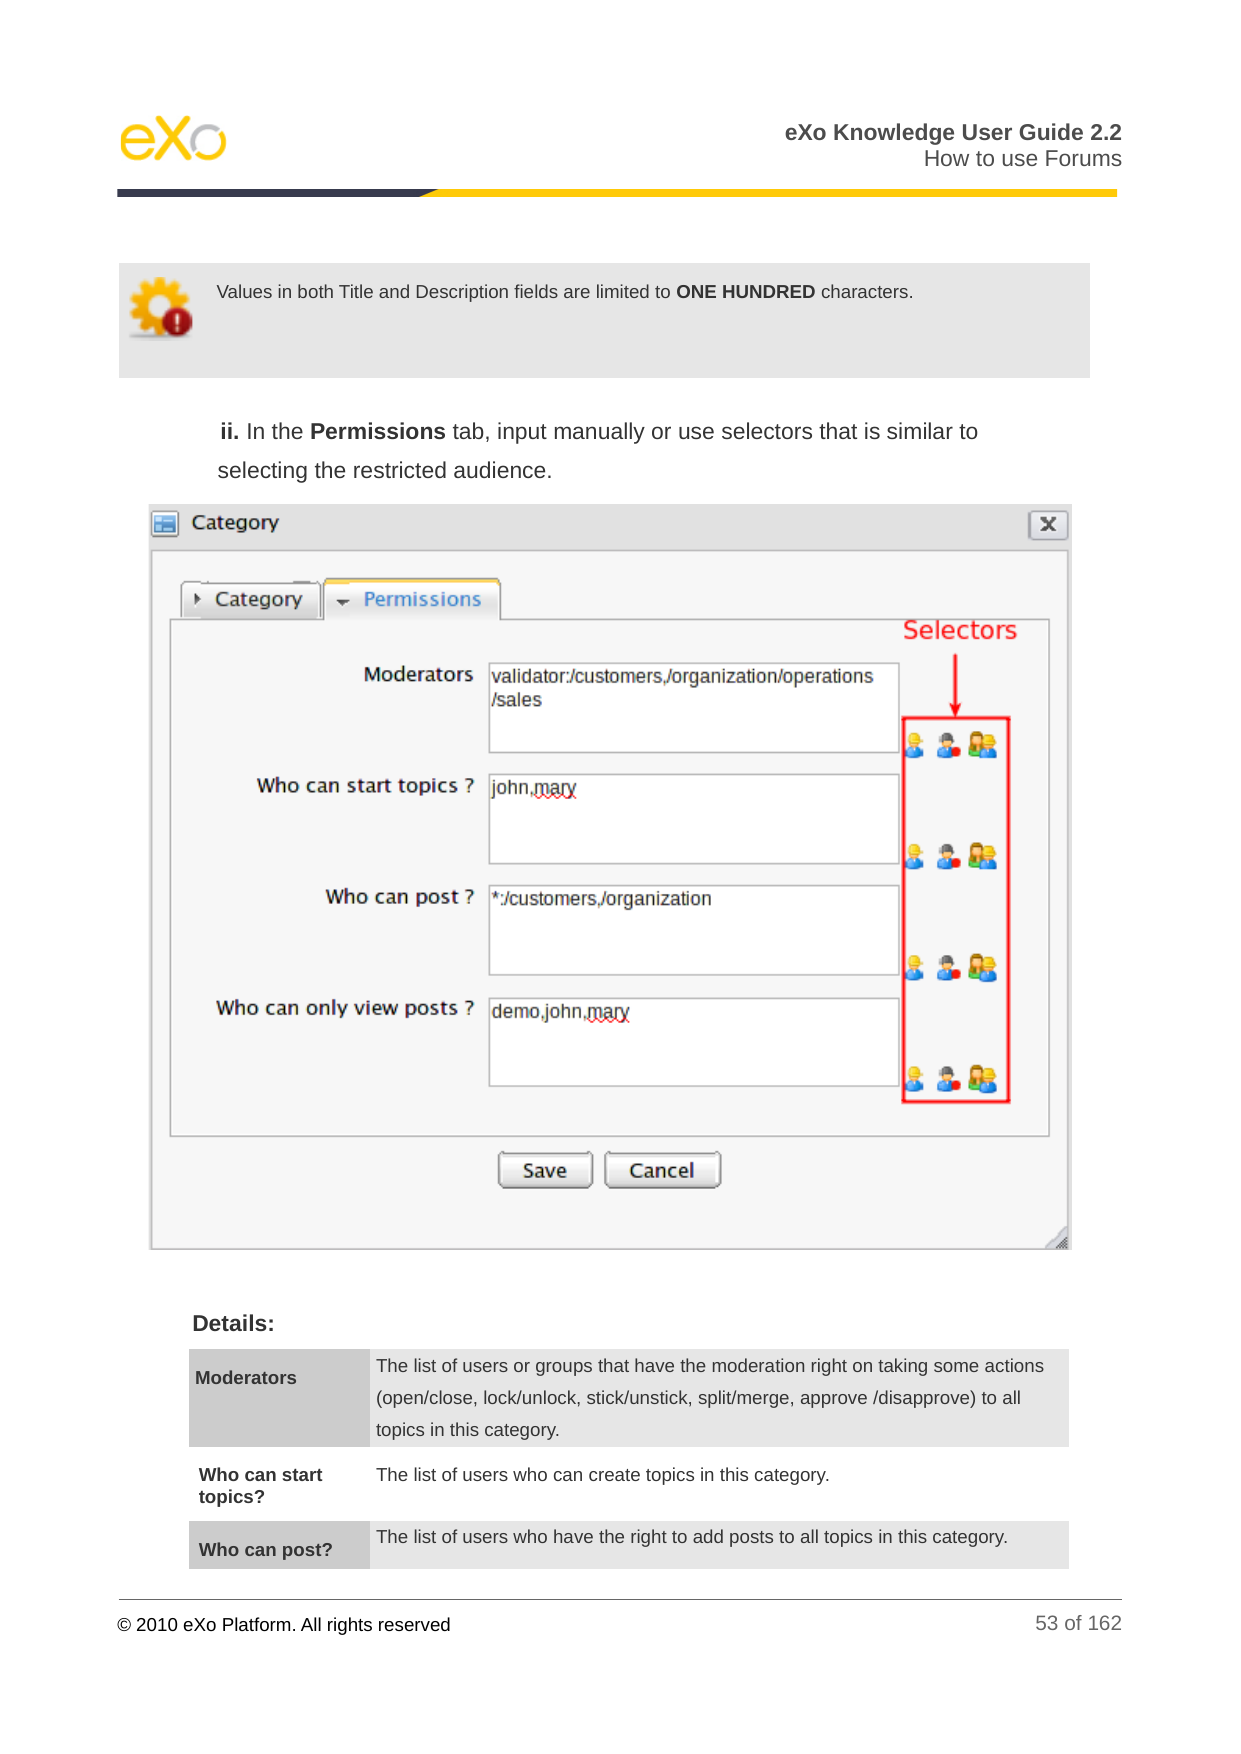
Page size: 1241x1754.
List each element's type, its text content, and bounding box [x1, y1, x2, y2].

picture [128, 277, 193, 341]
table_header [119, 263, 211, 277]
table_cell The list of users who have the right to add posts to all topics in this category. [370, 1521, 1069, 1569]
list Details: [192, 1309, 1122, 1336]
picture [117, 189, 1118, 197]
table_cell The list of users who can create topics in this category. [370, 1447, 1069, 1521]
table_header [119, 278, 211, 378]
picture [148, 504, 1072, 1250]
table_cell Who can start topics? [189, 1447, 370, 1521]
table_header The list of users or groups that have the moderation right on taking some actions (open/close, lock/unlock, stick/unstick, split/merge, approve /disapprove) to all topics in this category. [370, 1349, 1069, 1447]
table_header Values in both Title and Description fields are limited to ONE HUNDRED characters. [211, 263, 1090, 378]
table_header Moderators [189, 1349, 370, 1447]
table_cell Who can post? [189, 1521, 370, 1569]
picture [120, 115, 227, 161]
list ii. In the Permissions tab, input manually or use selectors that is similar to selecting the restricted audience. [118, 418, 1122, 483]
